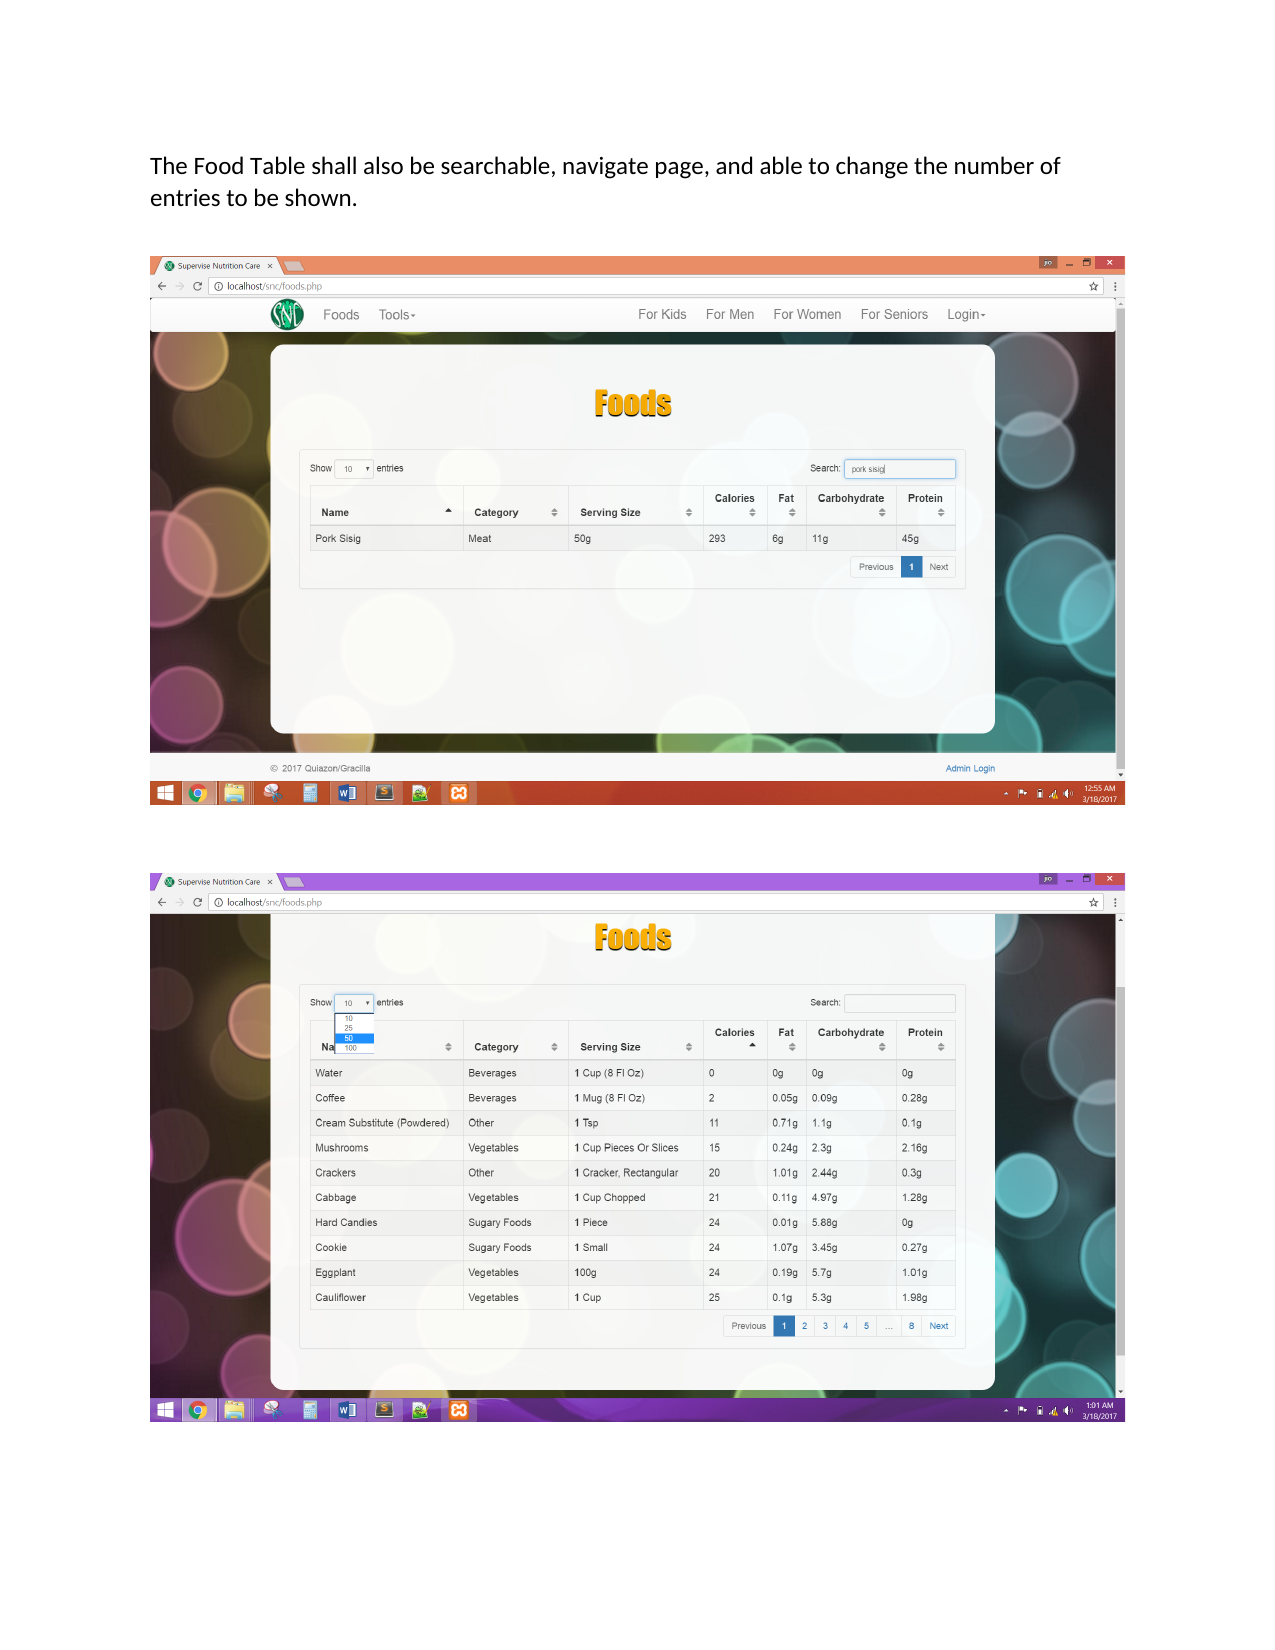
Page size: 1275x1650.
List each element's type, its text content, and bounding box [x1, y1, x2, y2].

text The Food Table shall also be searchable, navigate page, and able to change the number of entries to be shown. [150, 150, 1125, 213]
